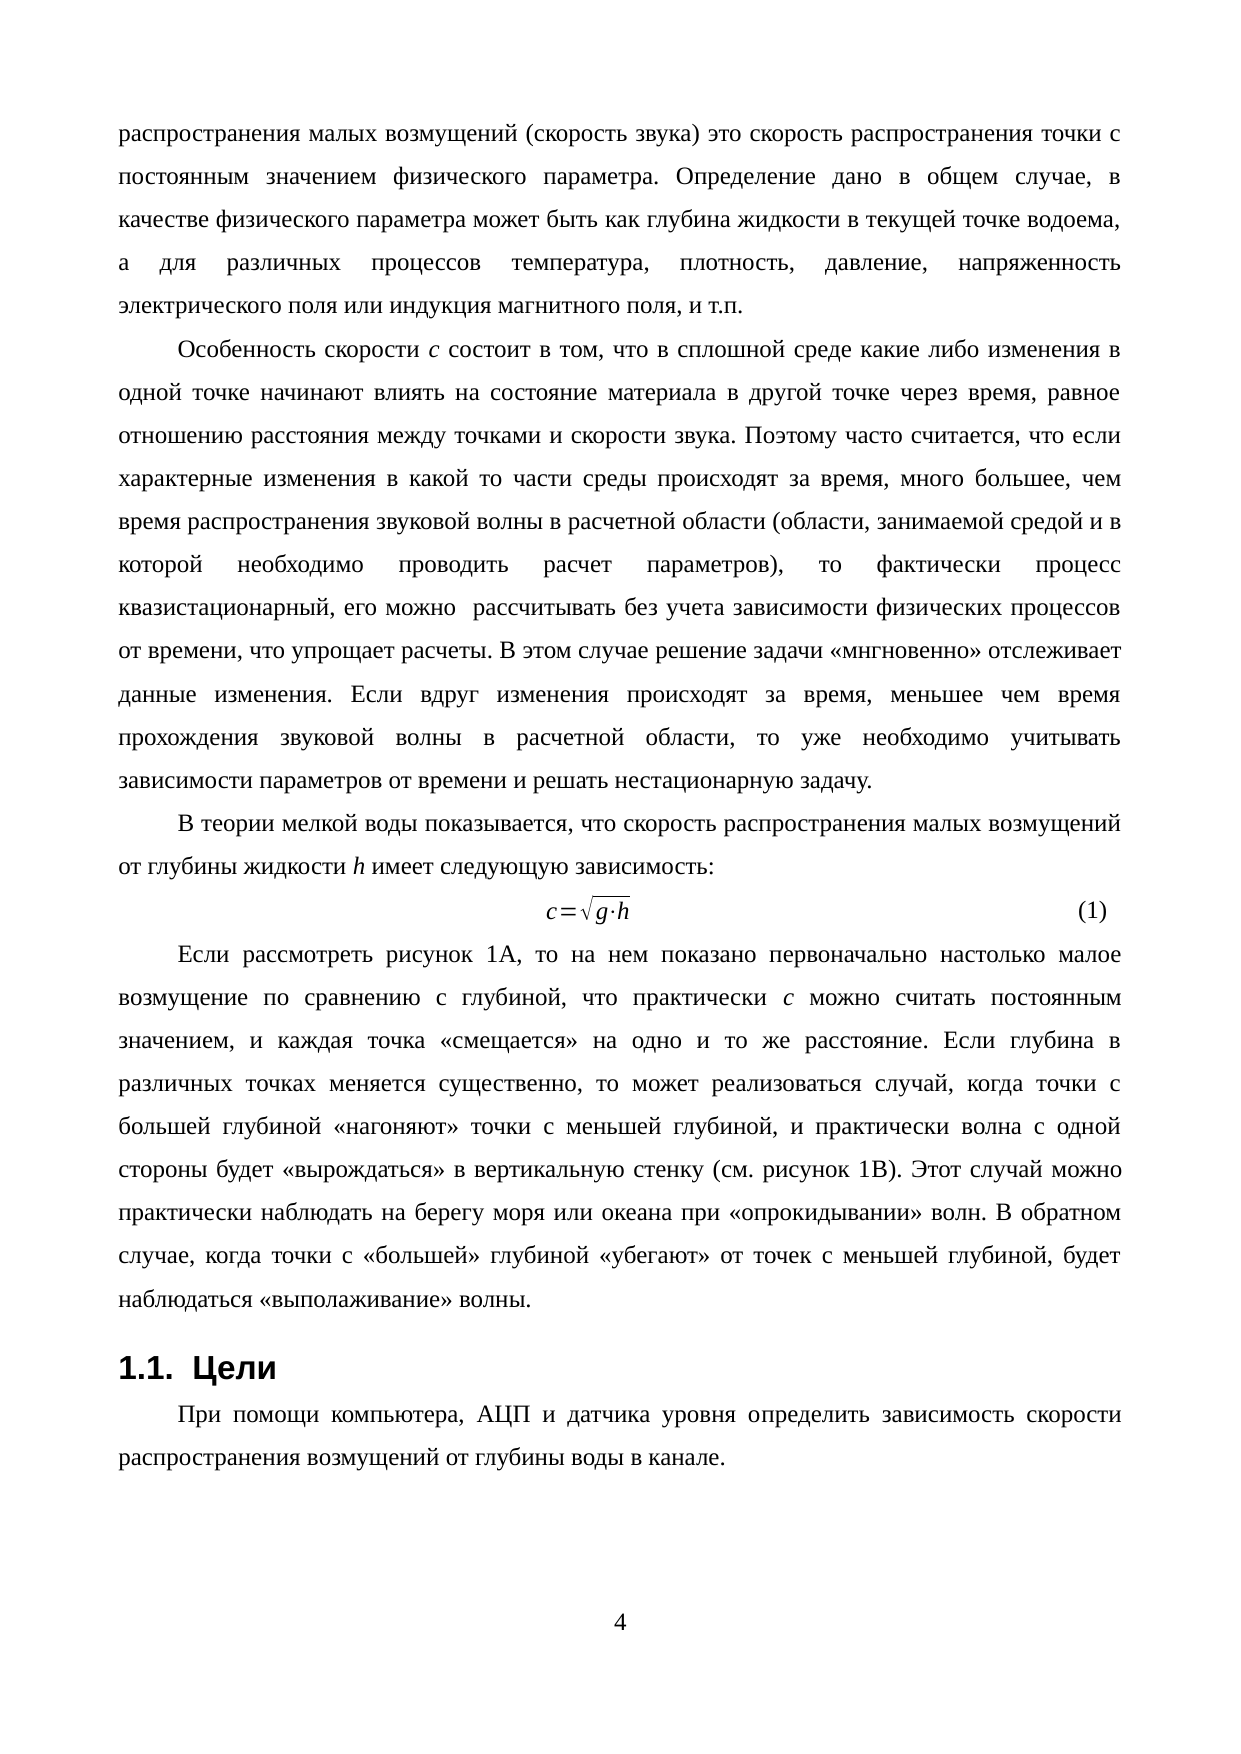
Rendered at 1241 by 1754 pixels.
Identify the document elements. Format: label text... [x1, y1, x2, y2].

text Особенность скорости c состоит в том, что в сплошной среде какие либо изменения в одной точке начинают влиять на состояние материала в другой точке через время, равное отношению расстояния между точками и скорости звука. Поэтому часто считается, что если характерные изменения в какой то части среды происходят за время, много большее, чем время распространения звуковой волны в расчетной области (области, занимаемой средой и в которой необходимо проводить расчет параметров), то фактически процесс квазистационарный, его можно рассчитывать без учета зависимости физических процессов от времени, что упрощает расчеты. В этом случае решение задачи «мнгновенно» отслеживает данные изменения. Если вдруг изменения происходят за время, меньшее чем время прохождения звуковой волны в расчетной области, то уже необходимо учитывать зависимости параметров от времени и решать нестационарную задачу. [118, 334, 1122, 794]
text Если рассмотреть рисунок 1A, то на нем показано первоначально настолько малое возмущение по сравнению с глубиной, что практически c можно считать постоянным значением, и каждая точка «смещается» на одно и то же расстояние. Если глубина в различных точках меняется существенно, то может реализоваться случай, когда точки с большей глубиной «нагоняют» точки с меньшей глубиной, и практически волна с одной стороны будет «вырождаться» в вертикальную стенку (см. рисунок 1B). Этот случай можно практически наблюдать на берегу моря или океана при «опрокидывании» волн. В обратном случае, когда точки с «большей» глубиной «убегают» от точек с меньшей глубиной, будет наблюдаться «выполаживание» волны. [118, 939, 1122, 1312]
text распространения малых возмущений (скорость звука) это скорость распространения точки с постоянным значением физического параметра. Определение дано в общем случае, в качестве физического параметра может быть как глубина жидкости в текущей точке водоема, а для различных процессов температура, плотность, давление, напряженность электрического поля или индукция магнитного поля, и т.п. [118, 118, 1122, 319]
subtitle Цели [118, 1348, 1122, 1386]
text (1) [118, 894, 1122, 924]
text В теории мелкой воды показывается, что скорость распространения малых возмущений от глубины жидкости h имеет следующую зависимость: [118, 808, 1122, 880]
text При помощи компьютера, АЦП и датчика уровня определить зависимость скорости распространения возмущений от глубины воды в канале. [118, 1399, 1122, 1471]
